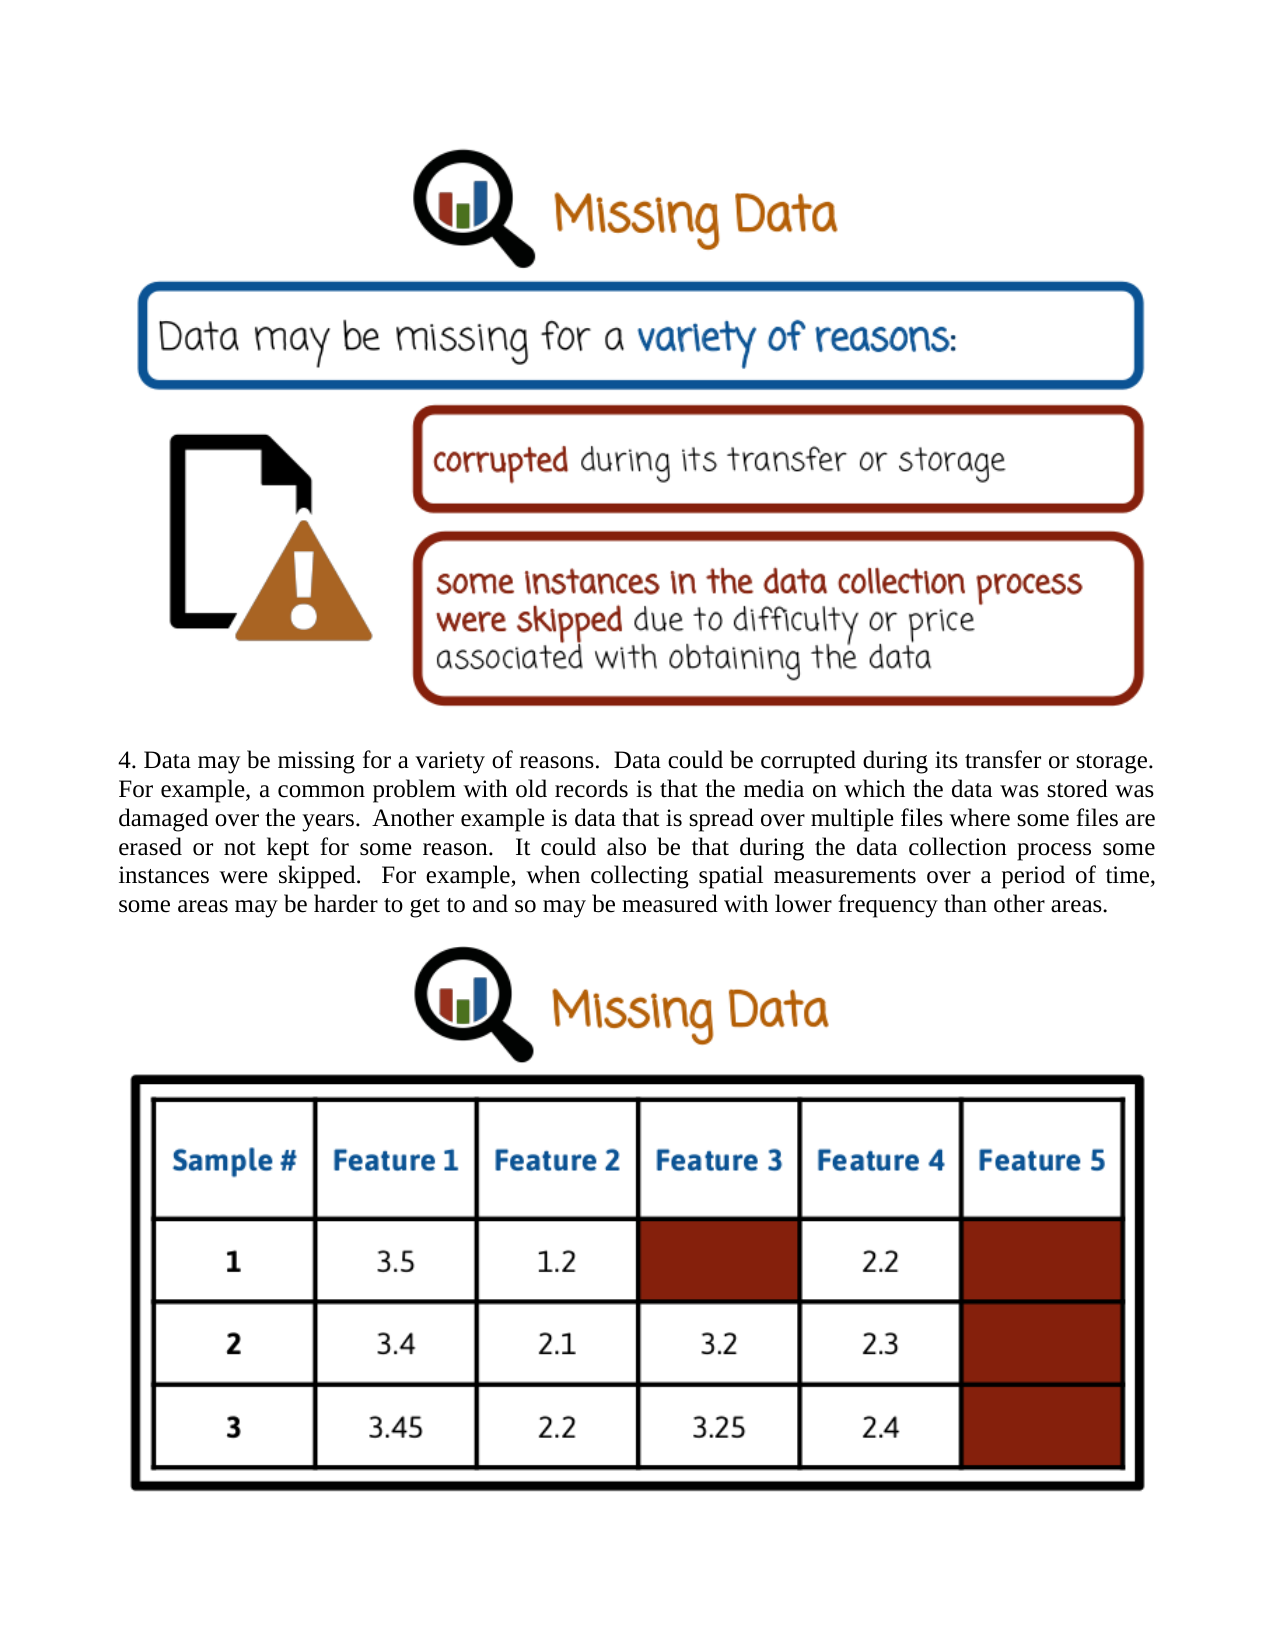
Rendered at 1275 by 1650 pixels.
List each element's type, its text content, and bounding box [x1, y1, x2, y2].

picture [118, 146, 1157, 717]
text 4. Data may be missing for a variety of reasons. Data could be corrupted during its transfer or storage. For example, a common problem with old records is that the media on which the data was stored was damaged over the years. Another example is data that is spread over multiple files where some files are erased or not kept for some reason. It could also be that during the data collection process some instances were skipped. For example, when collecting spatial measurements over a period of time, some areas may be harder to get to and so may be measured with lower frequency than other areas. [118, 745, 1157, 918]
picture [118, 946, 1157, 1505]
